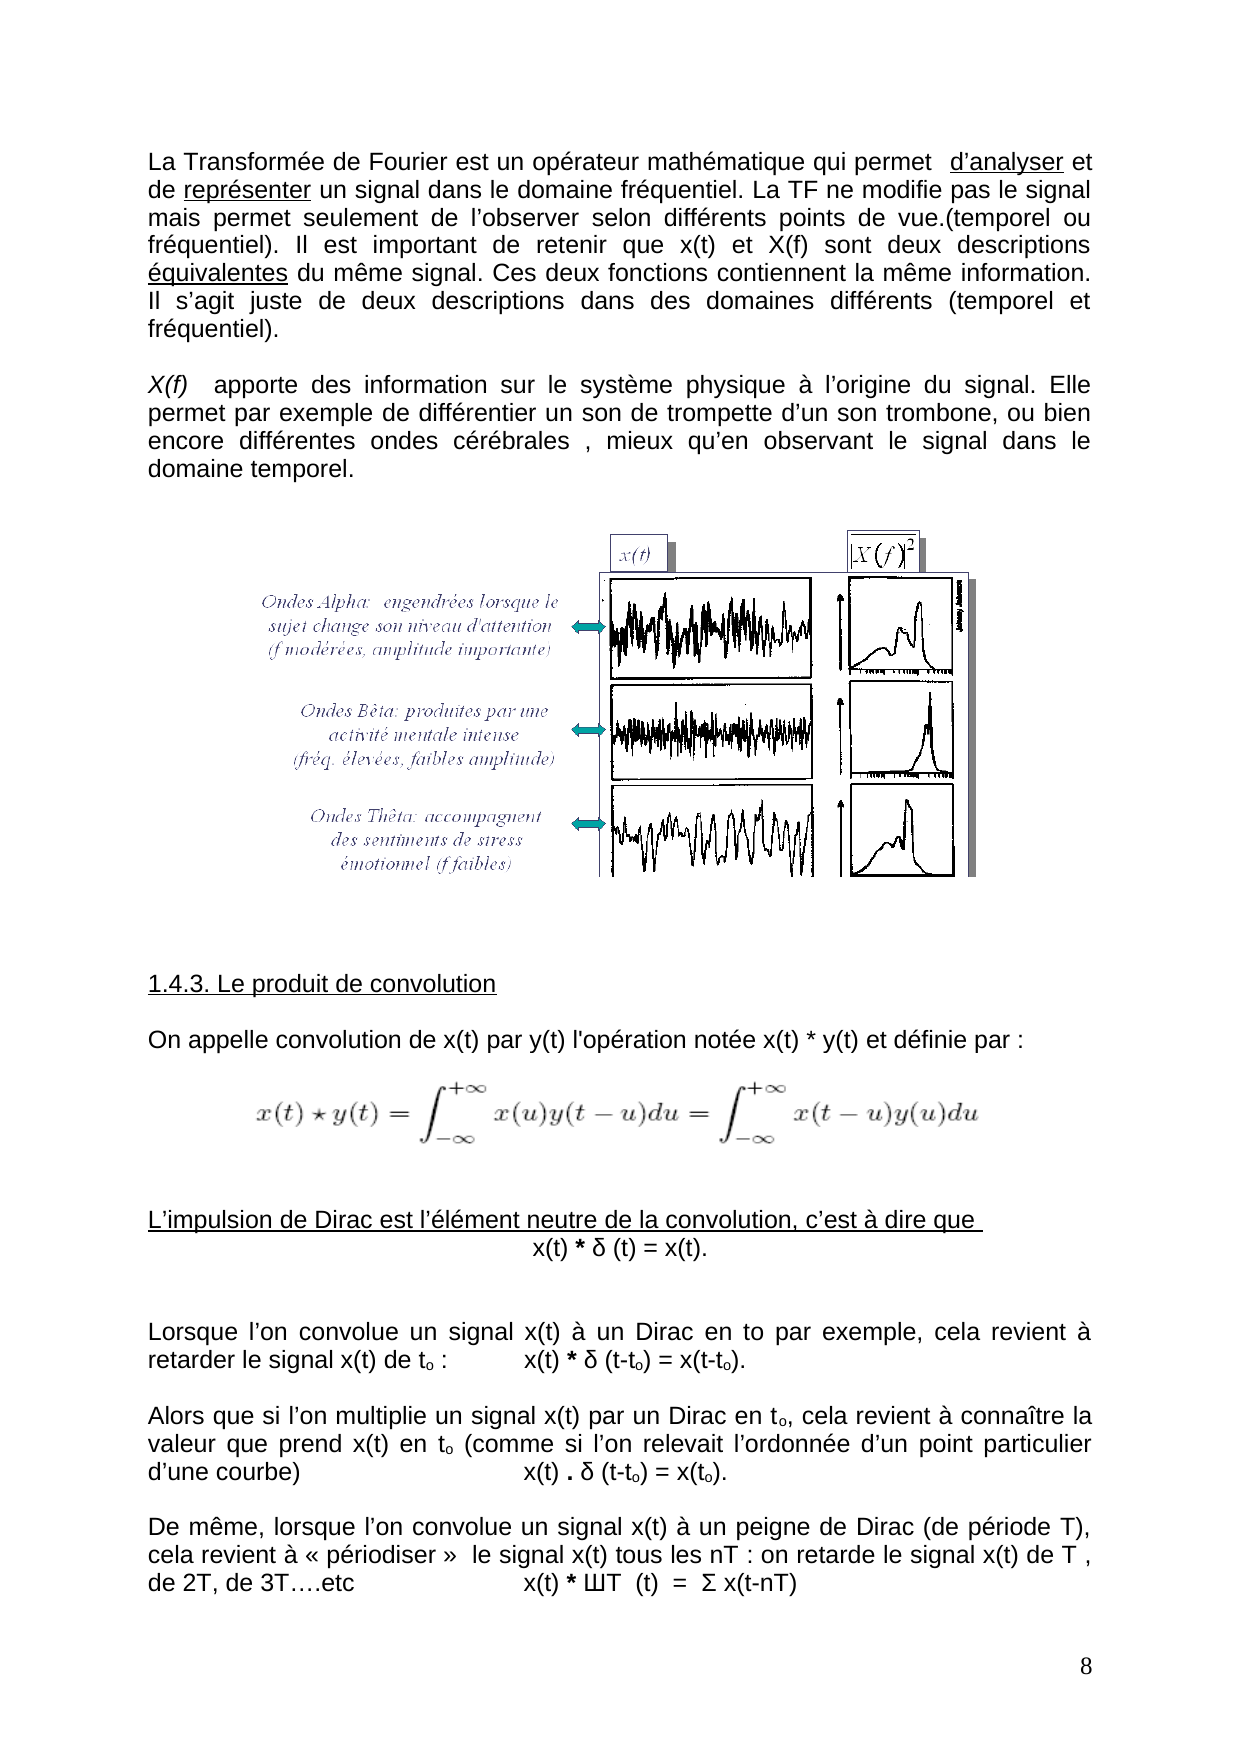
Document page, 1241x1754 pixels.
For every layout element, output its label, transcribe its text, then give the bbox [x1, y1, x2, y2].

subtitle 1.4.3. Le produit de convolution [148, 970, 1092, 998]
subtitle L’impulsion de Dirac est l’élément neutre de la convolution, c’est à dire que [148, 1206, 1092, 1234]
text De même, lorsque l’on convolue un signal x(t) à un peigne de Dirac (de période T), cela revient à « périodiser » le signal x(t) tous les nT : on retarde le signal x(t) de T , de 2T, de 3T….etc x(t) * ШT (t) = Σ x(t-nT) [148, 1513, 1092, 1597]
picture [239, 1062, 1002, 1170]
text On appelle convolution de x(t) par y(t) l'opération notée x(t) * y(t) et définie par : [148, 1026, 1092, 1053]
text Alors que si l’on multiplie un signal x(t) par un Dirac en to, cela revient à connaître la valeur que prend x(t) en to (comme si l’on relevait l’ordonnée d’un point particulier d’une courbe) x(t) . δ (t-to) = x(to). [148, 1401, 1092, 1485]
text X(f) apporte des information sur le système physique à l’origine du signal. Elle permet par exemple de différentier un son de trompette d’un son trombone, ou bien encore différentes ondes cérébrales , mieux qu’en observant le signal dans le domaine temporel. [148, 371, 1092, 483]
text La Transformée de Fourier est un opérateur mathématique qui permet d’analyser et de représenter un signal dans le domaine fréquentiel. La TF ne modifie pas le signal mais permet seulement de l’observer selon différents points de vue.(temporel ou fréquentiel). Il est important de retenir que x(t) et X(f) sont deux descriptions équivalentes du même signal. Ces deux fonctions contiennent la même information. Il s’agit juste de deux descriptions dans des domaines différents (temporel et fréquentiel). [148, 148, 1092, 343]
text x(t) * δ (t) = x(t). [148, 1234, 1092, 1262]
text Lorsque l’on convolue un signal x(t) à un Dirac en to par exemple, cela revient à retarder le signal x(t) de to : x(t) * δ (t-to) = x(t-to). [148, 1318, 1092, 1373]
